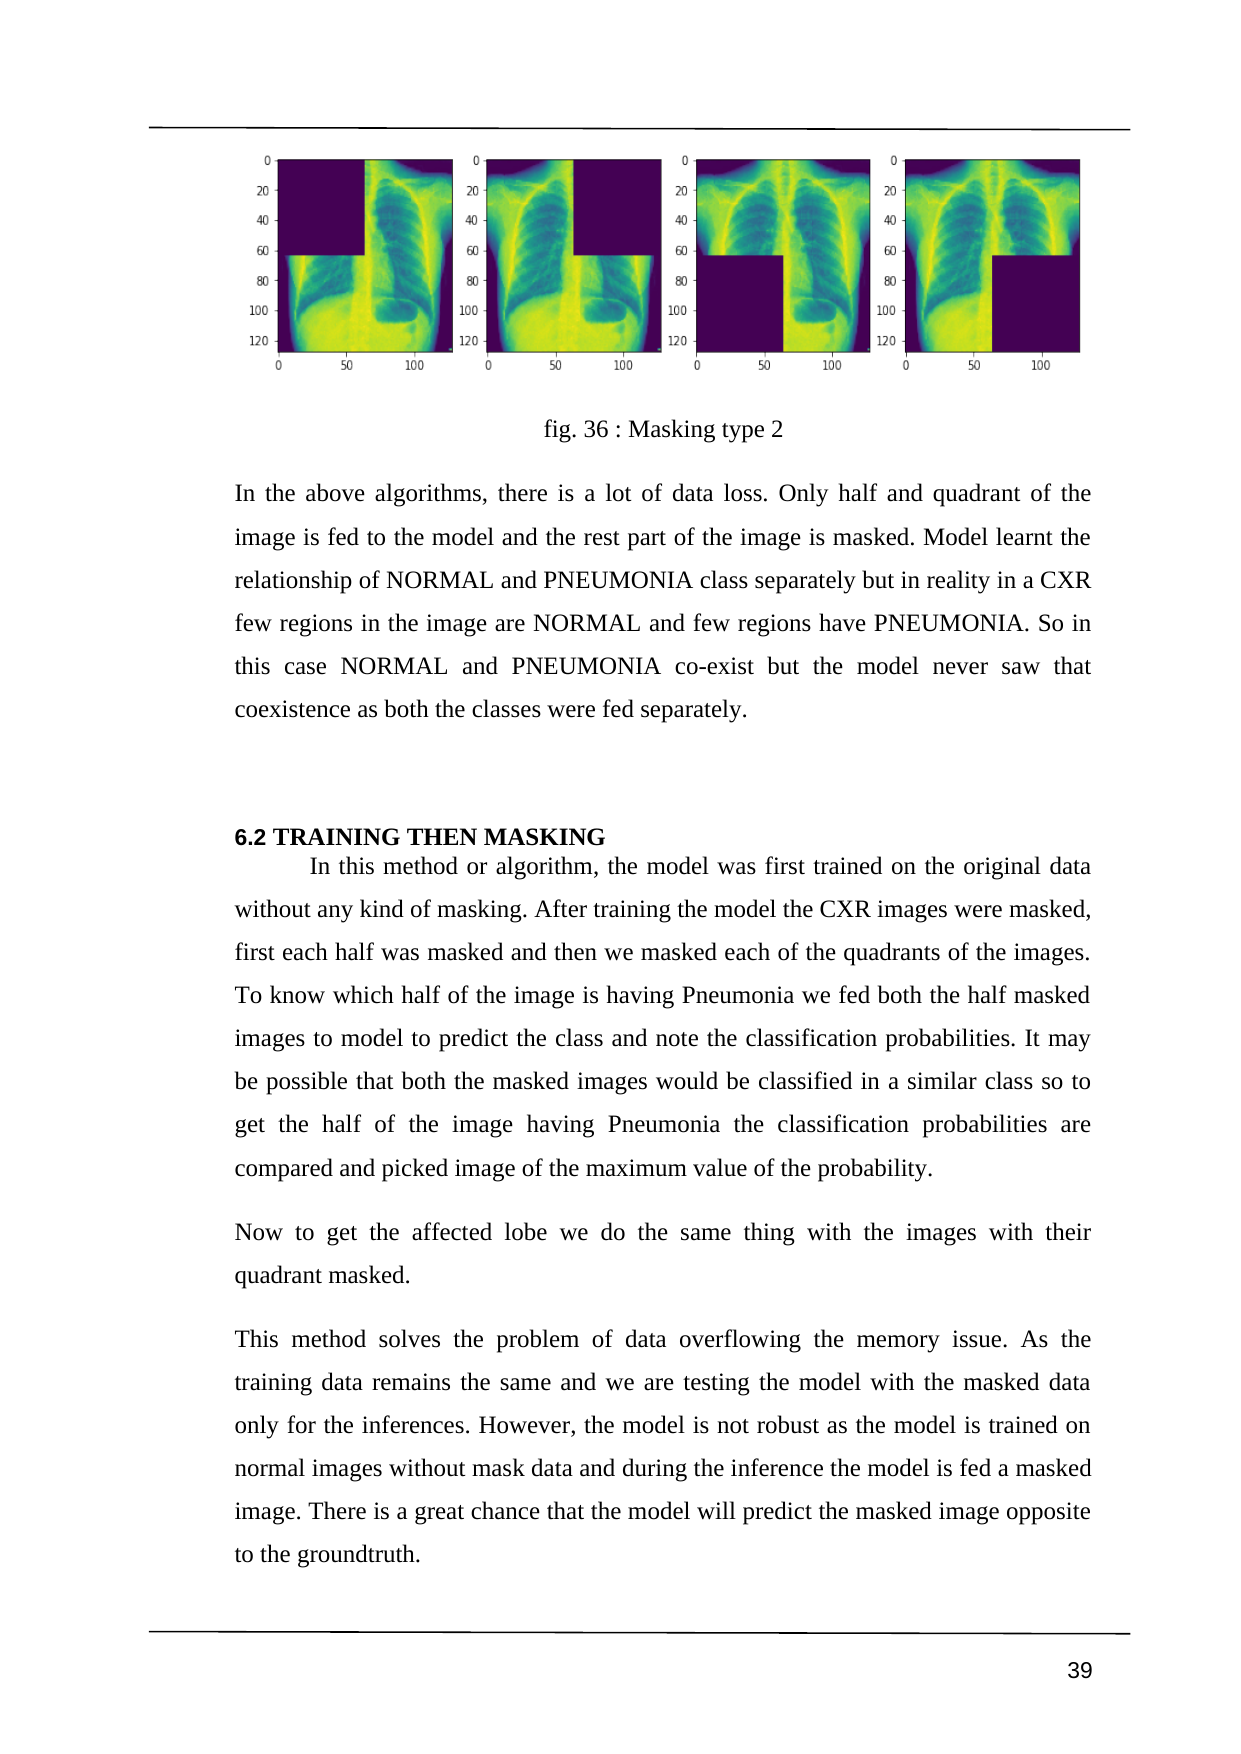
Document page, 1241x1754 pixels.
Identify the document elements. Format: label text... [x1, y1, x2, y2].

text This method solves the problem of data overflowing the memory issue. As the training data remains the same and we are testing the model with the masked data only for the inferences. However, the model is not robust as the model is trained on normal images without mask data and during the inference the model is fed a masked image. There is a great chance that the model will predict the masked image opposite to the groundtruth. [234, 1324, 1092, 1568]
text fig. 36 : Masking type 2 [234, 414, 1092, 443]
picture [241, 147, 1086, 381]
subtitle 6.2 TRAINING THEN MASKING [234, 822, 1092, 851]
text In the above algorithms, there is a lot of data loss. Only half and quadrant of the image is fed to the model and the rest part of the image is masked. Model learnt the relationship of NORMAL and PNEUMONIA class separately but in reality in a CXR few regions in the image are NORMAL and few regions have PNEUMONIA. So in this case NORMAL and PNEUMONIA co-exist but the model never saw that coexistence as both the classes were fed separately. [234, 478, 1092, 723]
text Now to get the affected lobe we do the same thing with the images with their quadrant masked. [234, 1217, 1092, 1288]
text In this method or algorithm, the model was first trained on the original data without any kind of masking. After training the model the CXR images were masked, first each half was masked and then we masked each of the quadrants of the images. To know which half of the image is having Pneumonia we fed both the half masked images to model to predict the class and note the classification probabilities. It may be possible that both the masked images would be classified in a similar class so to get the half of the image having Pneumonia the classification probabilities are compared and picked image of the maximum value of the probability. [234, 851, 1092, 1181]
